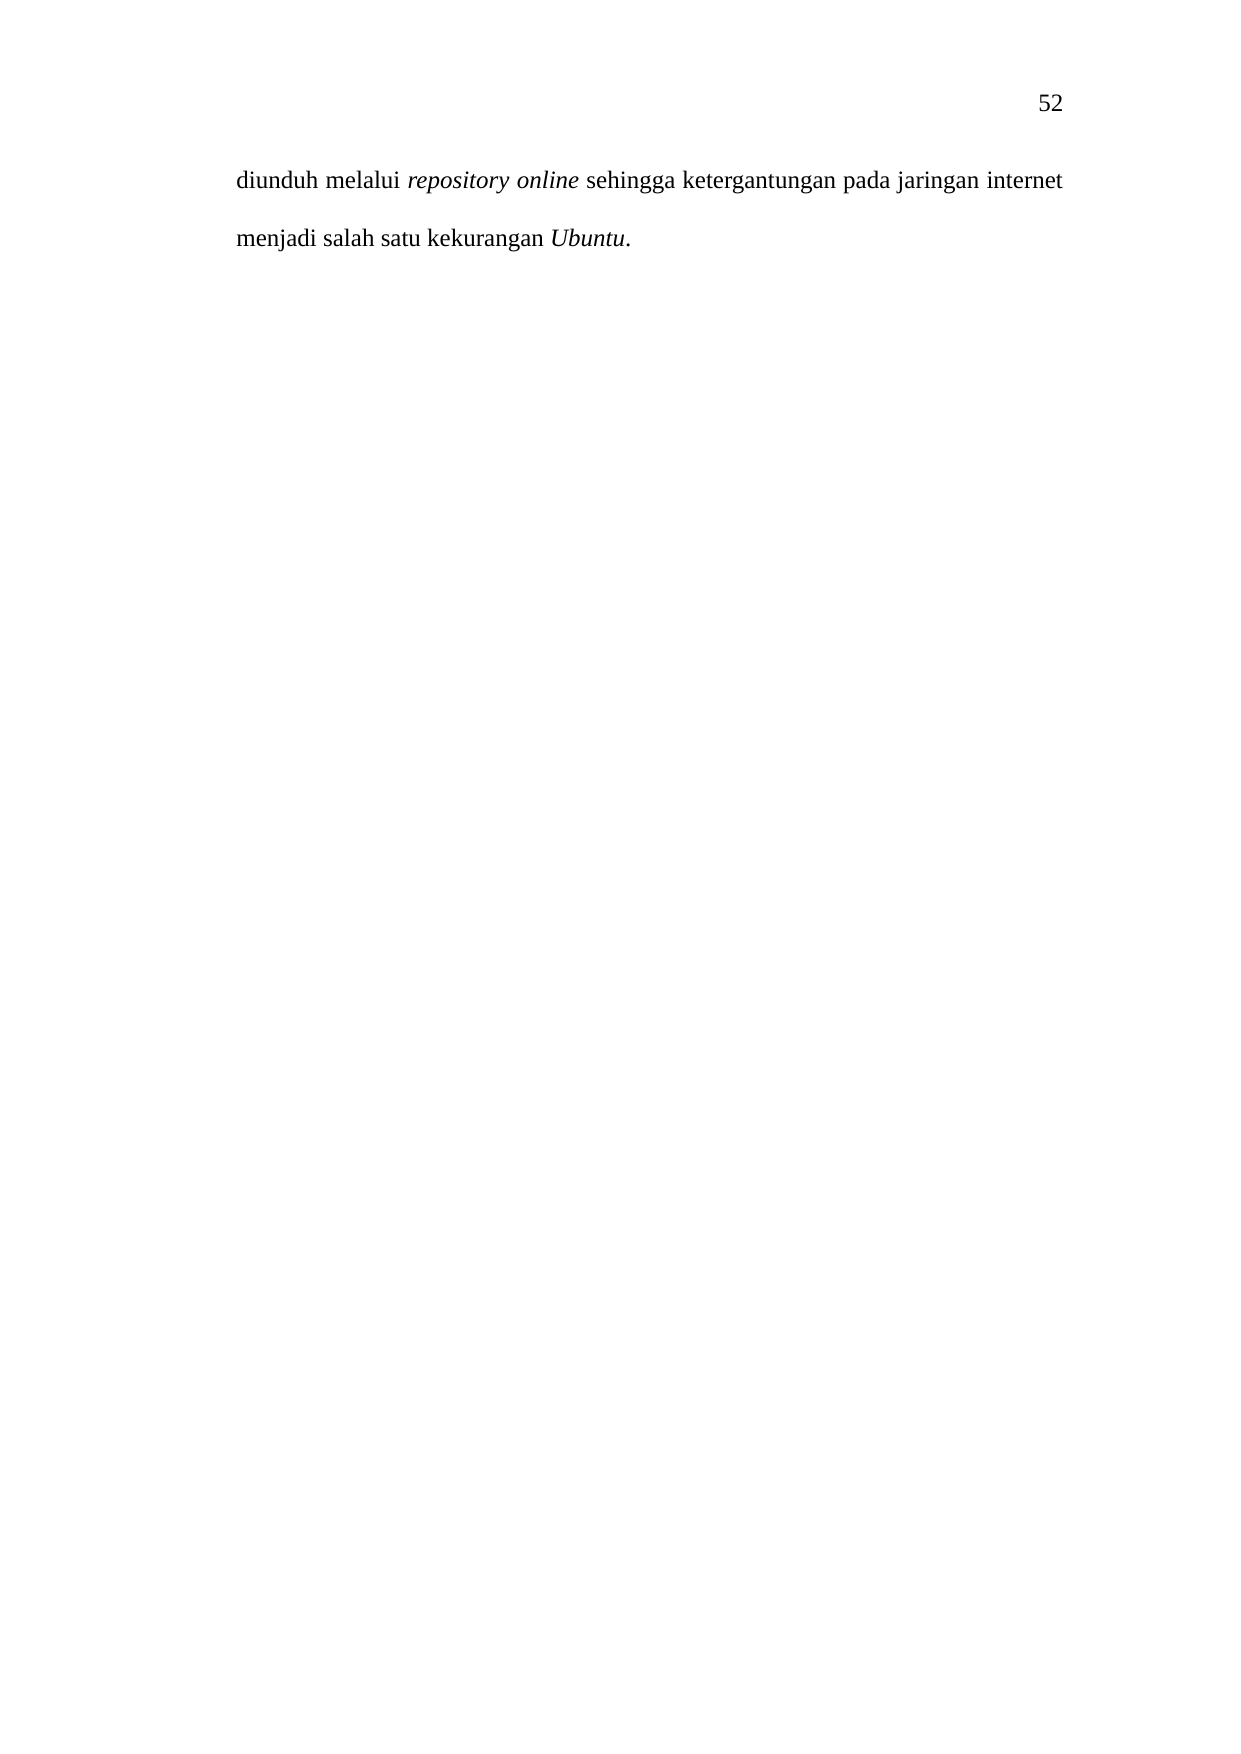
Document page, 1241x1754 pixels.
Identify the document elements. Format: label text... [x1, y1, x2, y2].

text diunduh melalui repository online sehingga ketergantungan pada jaringan internet menjadi salah satu kekurangan Ubuntu. [236, 165, 1063, 252]
